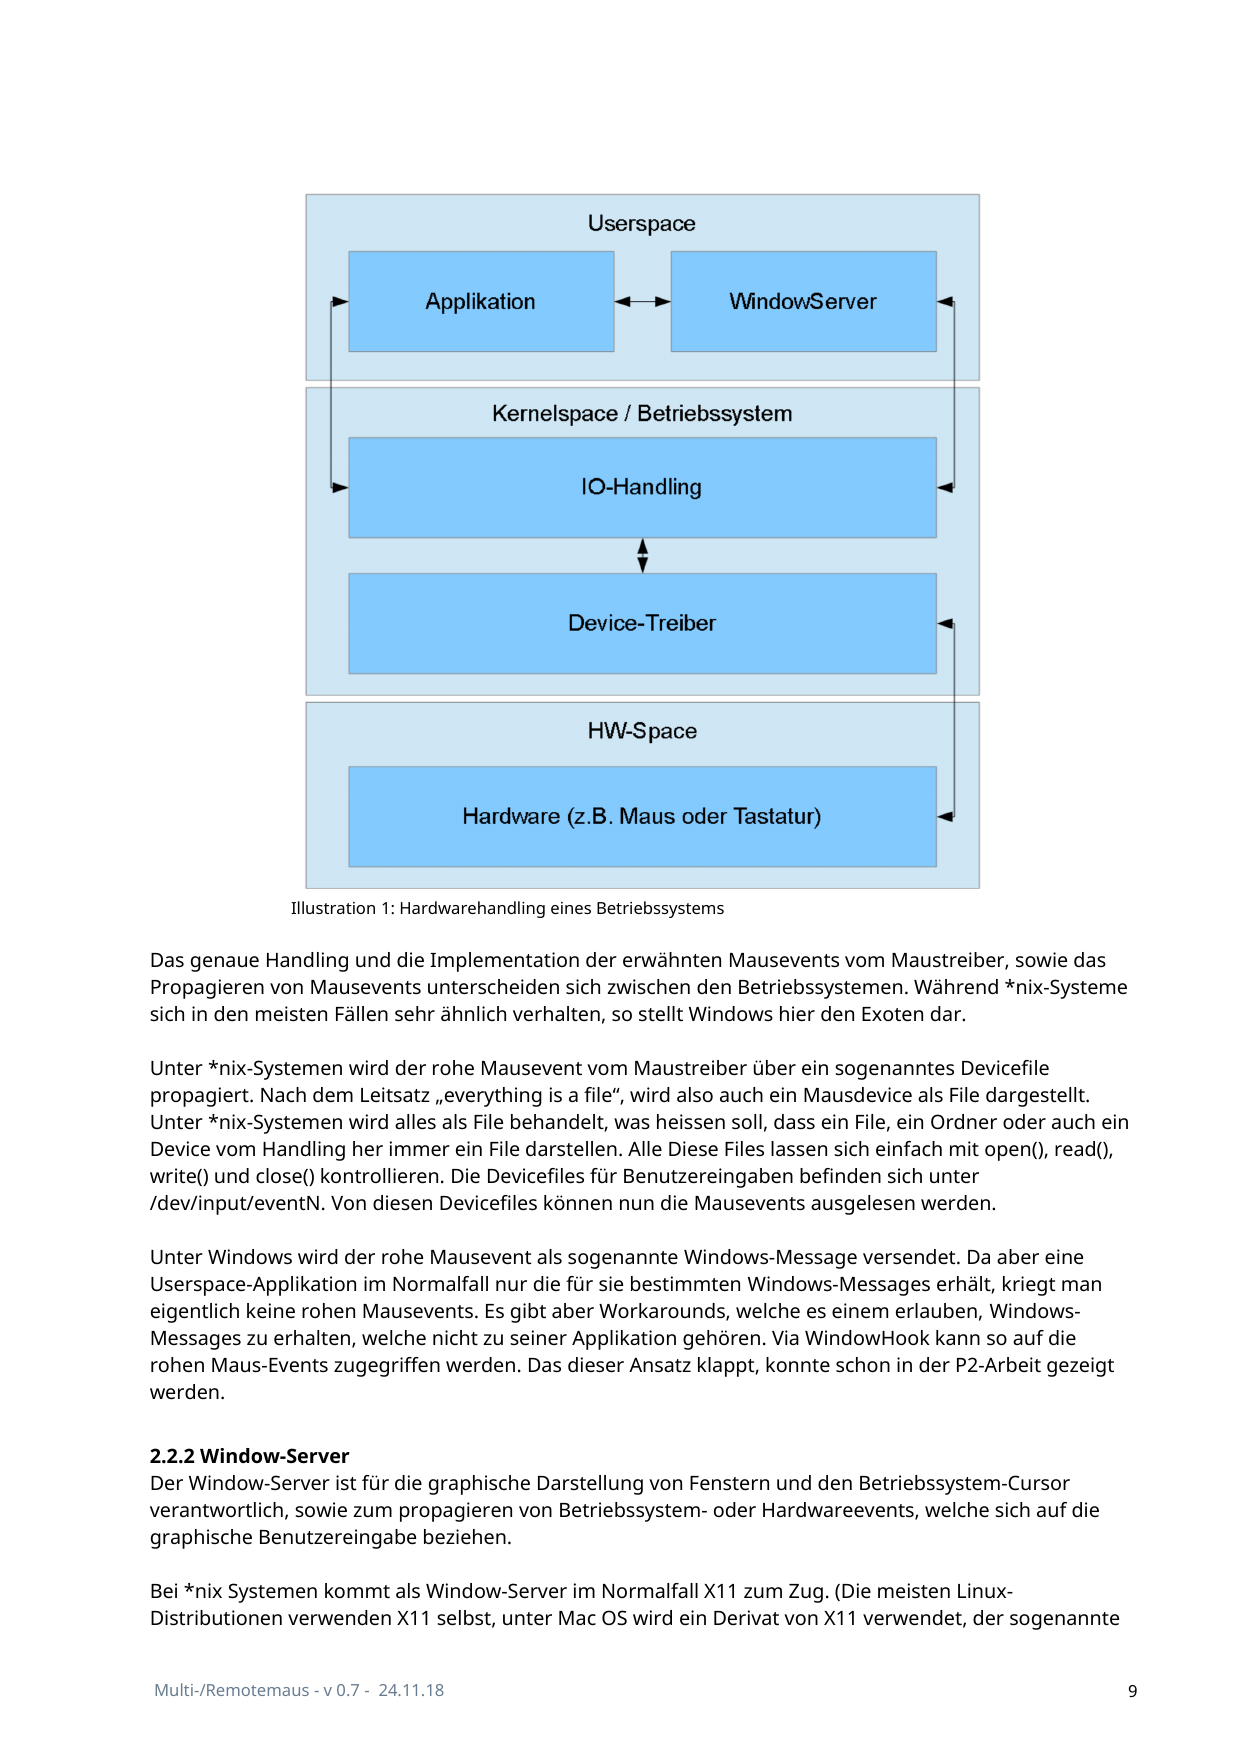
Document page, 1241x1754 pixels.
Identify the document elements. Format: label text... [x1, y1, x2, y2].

picture [290, 183, 995, 897]
text Unter Windows wird der rohe Mausevent als sogenannte Windows-Message versendet. Da aber eine Userspace-Applikation im Normalfall nur die für sie bestimmten Windows-Messages erhält, kriegt man eigentlich keine rohen Mausevents. Es gibt aber Workarounds, welche es einem erlauben, Windows-Messages zu erhalten, welche nicht zu seiner Applikation gehören. Via WindowHook kann so auf die rohen Maus-Events zugegriffen werden. Das dieser Ansatz klappt, konnte schon in der P2-Arbeit gezeigt werden. [149, 1243, 1136, 1405]
text Bei *nix Systemen kommt als Window-Server im Normalfall X11 zum Zug. (Die meisten Linux-Distributionen verwenden X11 selbst, unter Mac OS wird ein Derivat von X11 verwendet, der sogenannte [149, 1577, 1136, 1631]
subtitle Window-Server [149, 1442, 1136, 1469]
text Das genaue Handling und die Implementation der erwähnten Mausevents vom Maustreiber, sowie das Propagieren von Mausevents unterscheiden sich zwischen den Betriebssystemen. Während *nix-Systeme sich in den meisten Fällen sehr ähnlich verhalten, so stellt Windows hier den Exoten dar. [149, 946, 1136, 1027]
text Der Window-Server ist für die graphische Darstellung von Fenstern und den Betriebssystem-Cursor verantwortlich, sowie zum propagieren von Betriebssystem- oder Hardwareevents, welche sich auf die graphische Benutzereingabe beziehen. [149, 1469, 1136, 1550]
text Illustration 1: Hardwarehandling eines Betriebssystems [291, 897, 994, 919]
text Unter *nix-Systemen wird der rohe Mausevent vom Maustreiber über ein sogenanntes Devicefile propagiert. Nach dem Leitsatz „everything is a file“, wird also auch ein Mausdevice als File dargestellt. Unter *nix-Systemen wird alles als File behandelt, was heissen soll, dass ein File, ein Ordner oder auch ein Device vom Handling her immer ein File darstellen. Alle Diese Files lassen sich einfach mit open(), read(), write() und close() kontrollieren. Die Devicefiles für Benutzereingaben befinden sich unter /dev/input/eventN. Von diesen Devicefiles können nun die Mausevents ausgelesen werden. [149, 1054, 1136, 1216]
